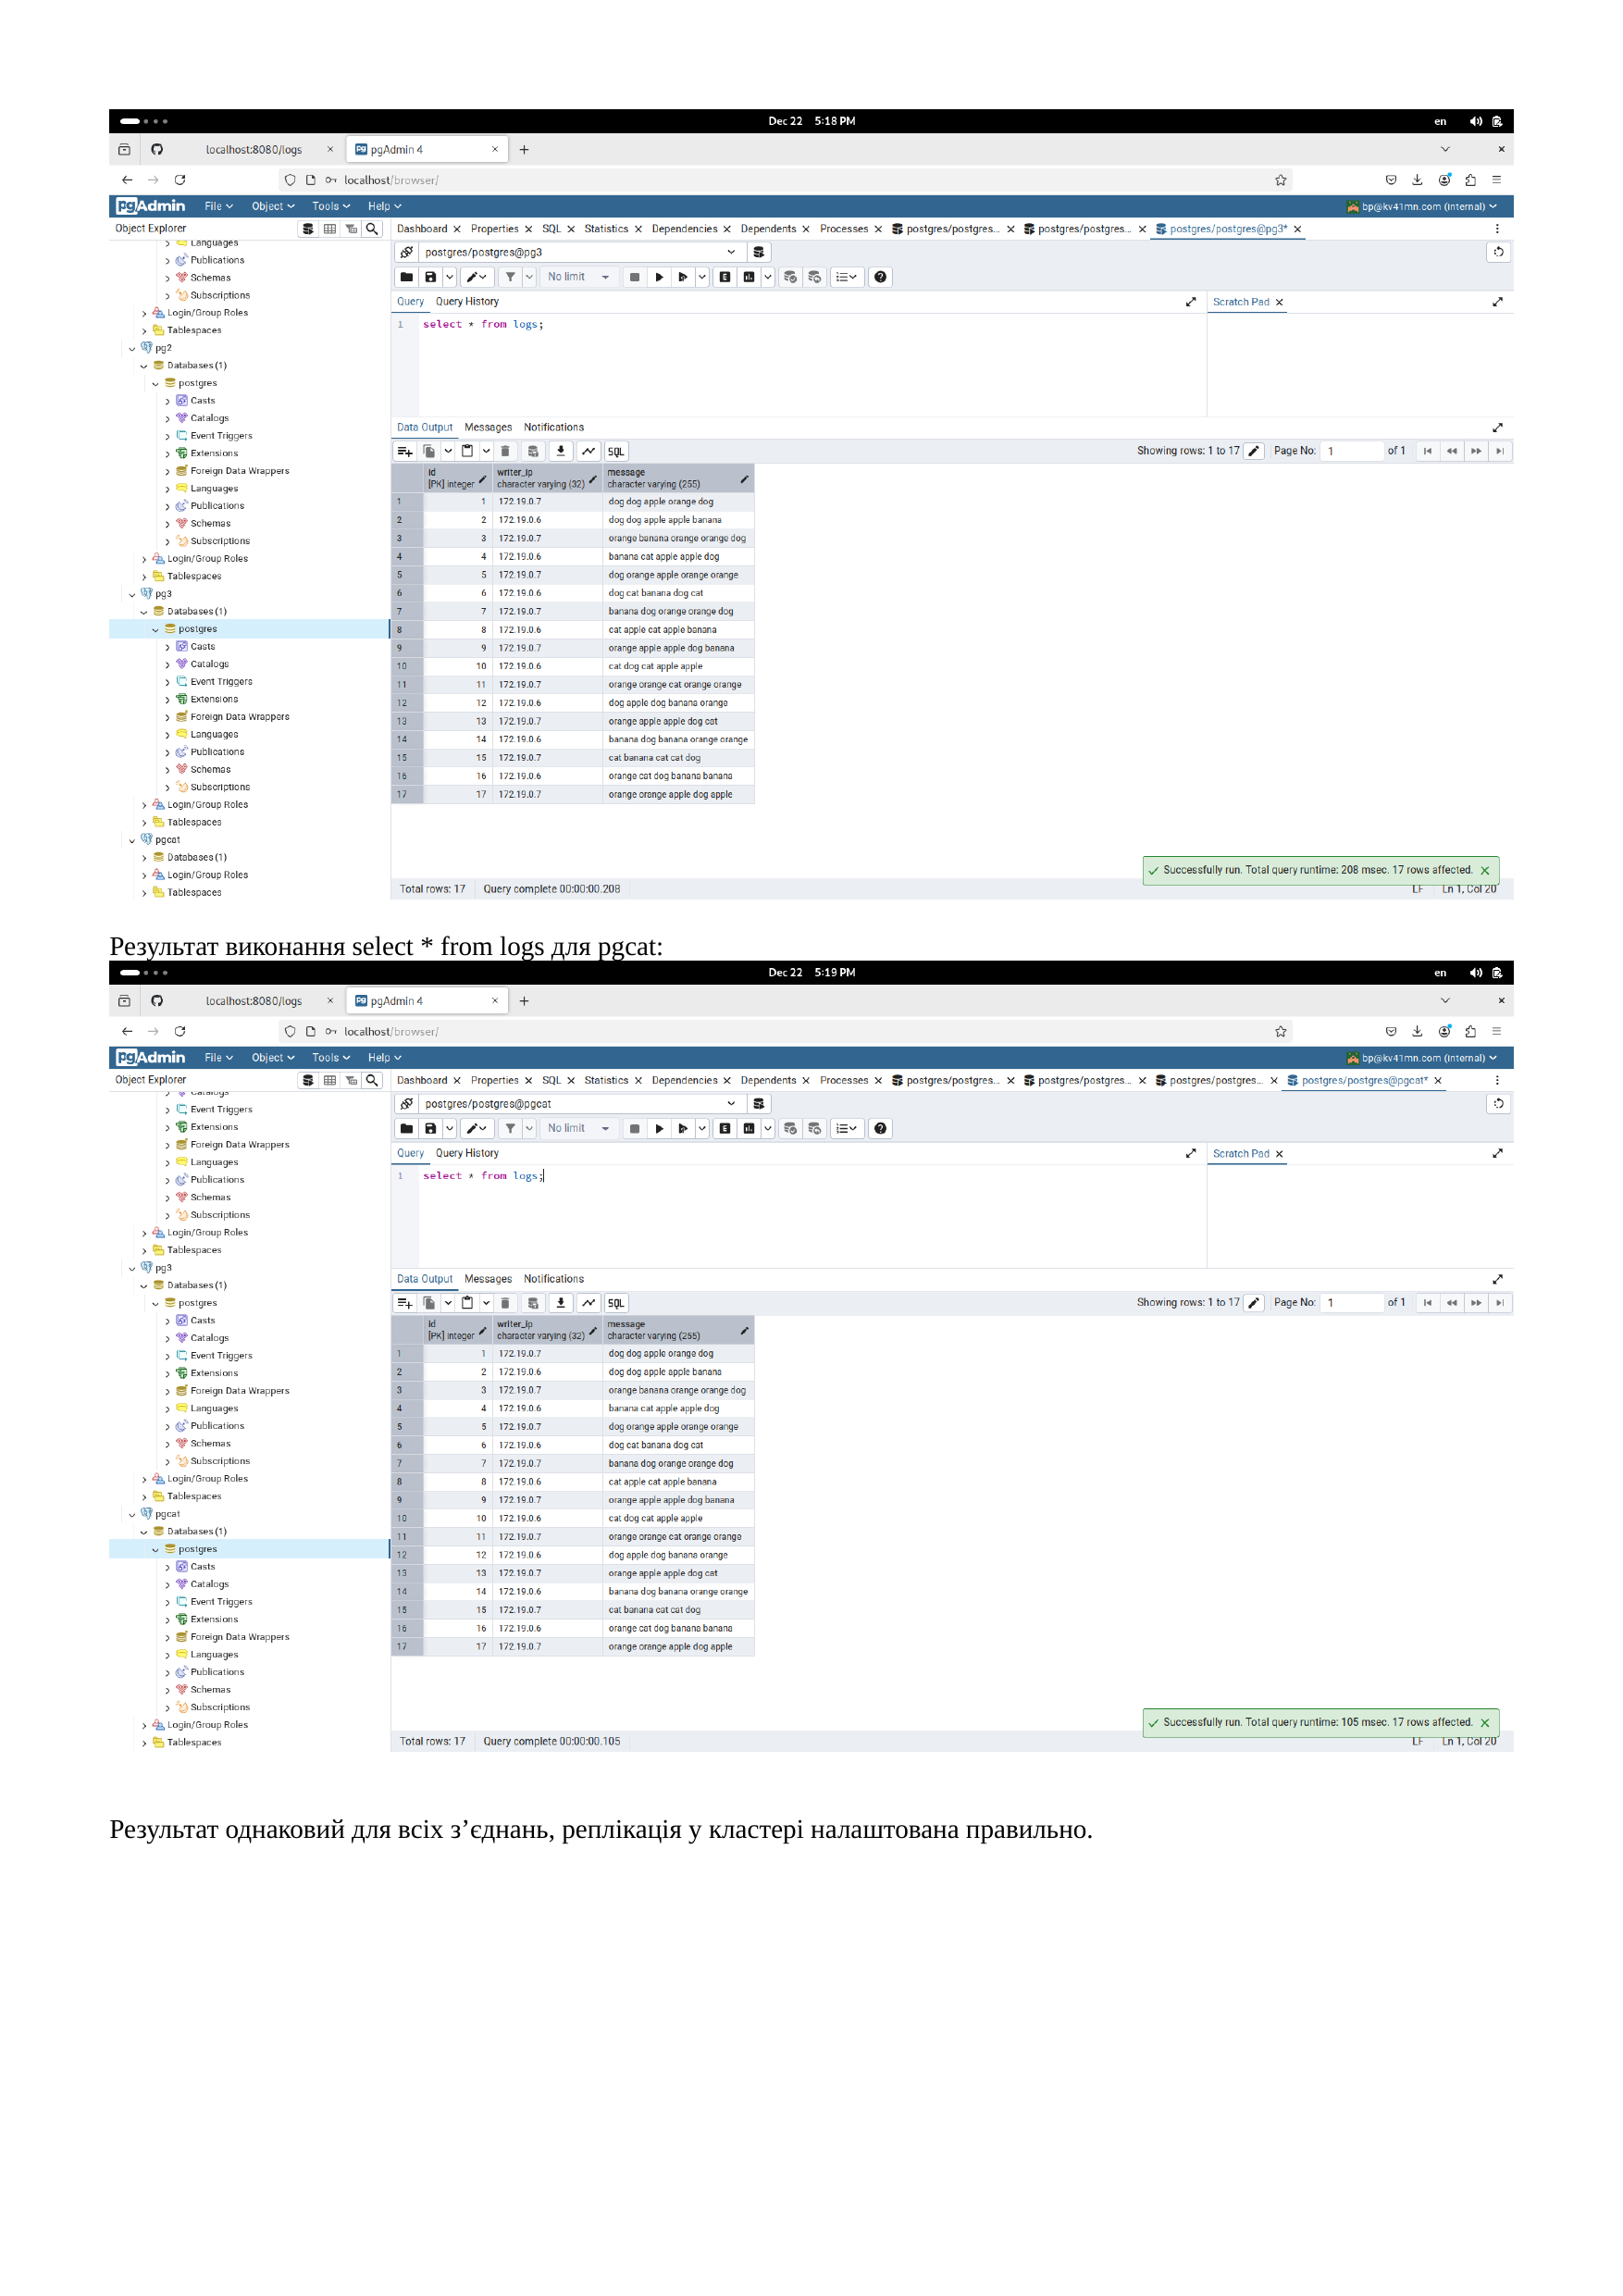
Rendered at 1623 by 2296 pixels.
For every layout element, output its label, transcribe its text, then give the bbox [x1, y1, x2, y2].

picture [109, 109, 1514, 900]
text Результат виконання select * from logs для pgcat: [109, 900, 1514, 961]
text Результат однаковий для всіх з’єднань, реплікація у кластері налаштована правильно. [109, 1813, 1514, 1844]
picture [109, 961, 1514, 1752]
